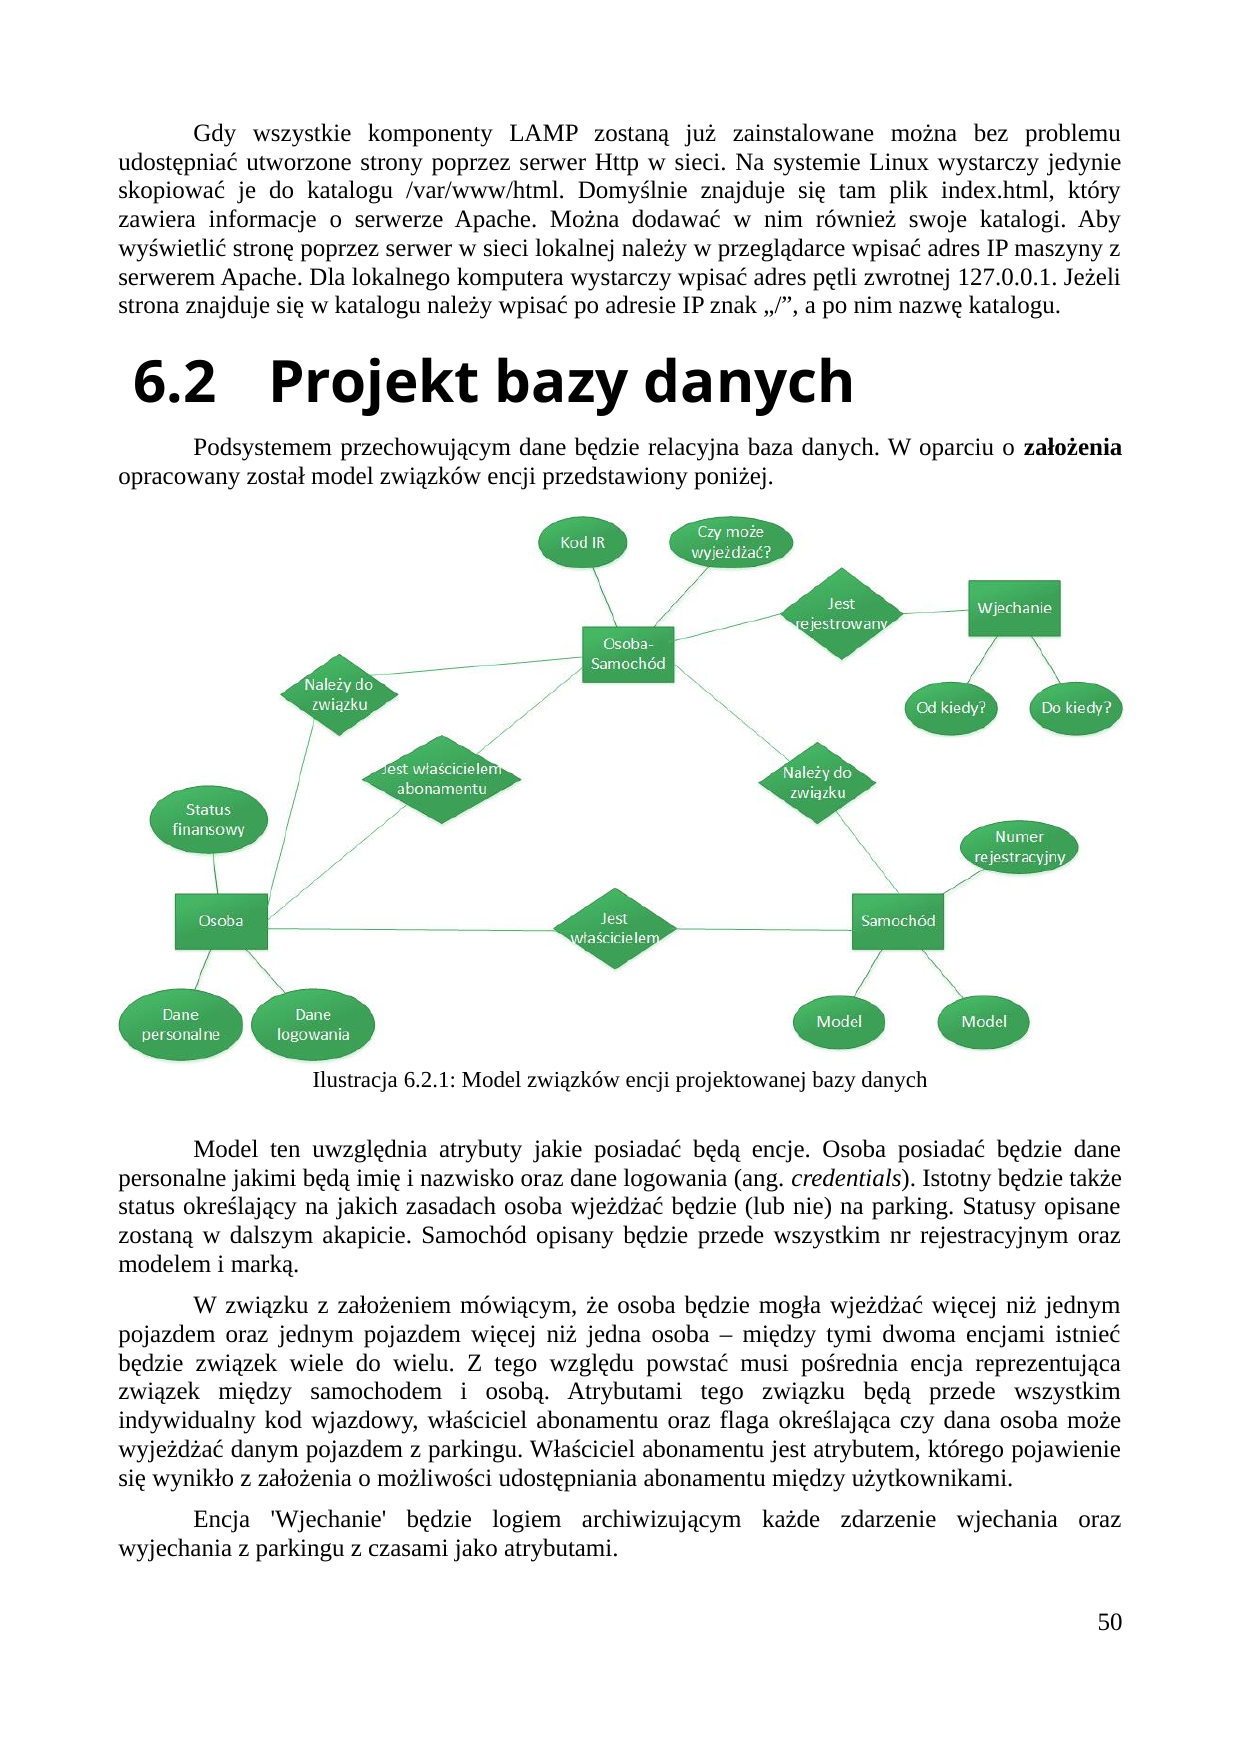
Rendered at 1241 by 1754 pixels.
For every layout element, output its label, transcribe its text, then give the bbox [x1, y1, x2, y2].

text Ilustracja 6.2.1: Model związków encji projektowanej bazy danych [97, 515, 1143, 1093]
picture [114, 514, 1127, 1067]
subtitle Projekt bazy danych [118, 340, 1122, 420]
text Podsystemem przechowującym dane będzie relacyjna baza danych. W oparciu o założenia opracowany został model związków encji przedstawiony poniżej. [118, 432, 1122, 490]
text Gdy wszystkie komponenty LAMP zostaną już zainstalowane można bez problemu udostępniać utworzone strony poprzez serwer Http w sieci. Na systemie Linux wystarczy jedynie skopiować je do katalogu /var/www/html. Domyślnie znajduje się tam plik index.html, który zawiera informacje o serwerze Apache. Można dodawać w nim również swoje katalogi. Aby wyświetlić stronę poprzez serwer w sieci lokalnej należy w przeglądarce wpisać adres IP maszyny z serwerem Apache. Dla lokalnego komputera wystarczy wpisać adres pętli zwrotnej 127.0.0.1. Jeżeli strona znajduje się w katalogu należy wpisać po adresie IP znak „/”, a po nim nazwę katalogu. [118, 118, 1122, 319]
text Model ten uwzględnia atrybuty jakie posiadać będą encje. Osoba posiadać będzie dane personalne jakimi będą imię i nazwisko oraz dane logowania (ang. credentials). Istotny będzie także status określający na jakich zasadach osoba wjeżdżać będzie (lub nie) na parking. Statusy opisane zostaną w dalszym akapicie. Samochód opisany będzie przede wszystkim nr rejestracyjnym oraz modelem i marką. [118, 1134, 1122, 1278]
text W związku z założeniem mówiącym, że osoba będzie mogła wjeżdżać więcej niż jednym pojazdem oraz jednym pojazdem więcej niż jedna osoba – między tymi dwoma encjami istnieć będzie związek wiele do wielu. Z tego względu powstać musi pośrednia encja reprezentująca związek między samochodem i osobą. Atrybutami tego związku będą przede wszystkim indywidualny kod wjazdowy, właściciel abonamentu oraz flaga określająca czy dana osoba może wyjeżdżać danym pojazdem z parkingu. Właściciel abonamentu jest atrybutem, którego pojawienie się wynikło z założenia o możliwości udostępniania abonamentu między użytkownikami. [118, 1290, 1122, 1491]
text Encja 'Wjechanie' będzie logiem archiwizującym każde zdarzenie wjechania oraz wyjechania z parkingu z czasami jako atrybutami. [118, 1504, 1122, 1561]
